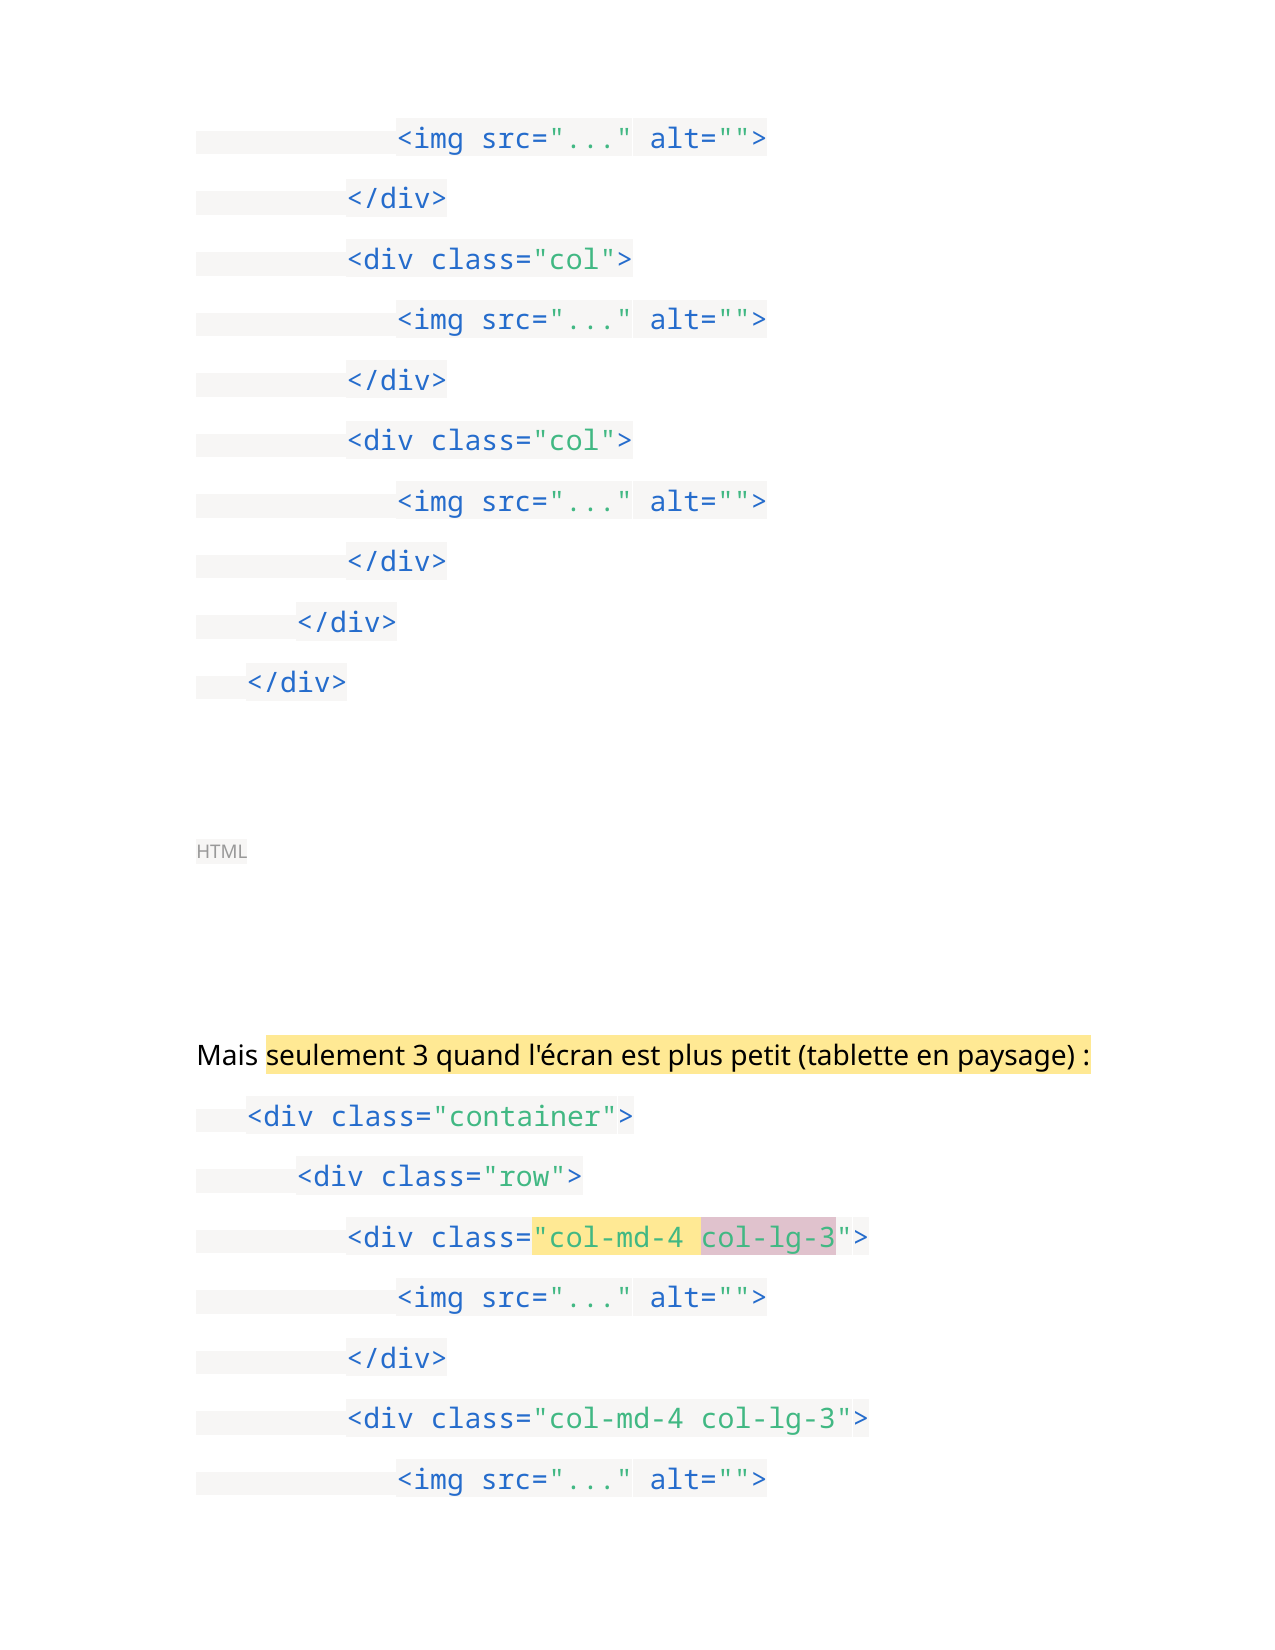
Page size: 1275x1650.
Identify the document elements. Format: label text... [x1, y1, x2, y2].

text <img src="..." alt=""> [196, 481, 1157, 519]
text </div> [196, 1338, 1157, 1376]
text <img src="..." alt=""> [196, 118, 1157, 156]
text </div> [196, 179, 1157, 217]
text <div class="row"> [196, 1156, 1157, 1195]
text <div class="col"> [196, 421, 1157, 459]
text <img src="..." alt=""> [196, 300, 1157, 338]
text </div> [196, 360, 1157, 398]
text <div class="container"> [196, 1096, 1157, 1134]
text Mais seulement 3 quand l'écran est plus petit (tablette en paysage) : [196, 1035, 1157, 1074]
text </div> [196, 602, 1157, 641]
text </div> [196, 663, 1157, 701]
text HTML [196, 839, 1157, 864]
text </div> [196, 542, 1157, 580]
text <img src="..." alt=""> [196, 1277, 1157, 1316]
text <div class="col-md-4 col-lg-3"> [196, 1398, 1157, 1437]
text <div class="col-md-4 col-lg-3"> [196, 1217, 1157, 1255]
text <img src="..." alt=""> [196, 1459, 1157, 1497]
text <div class="col"> [196, 239, 1157, 277]
